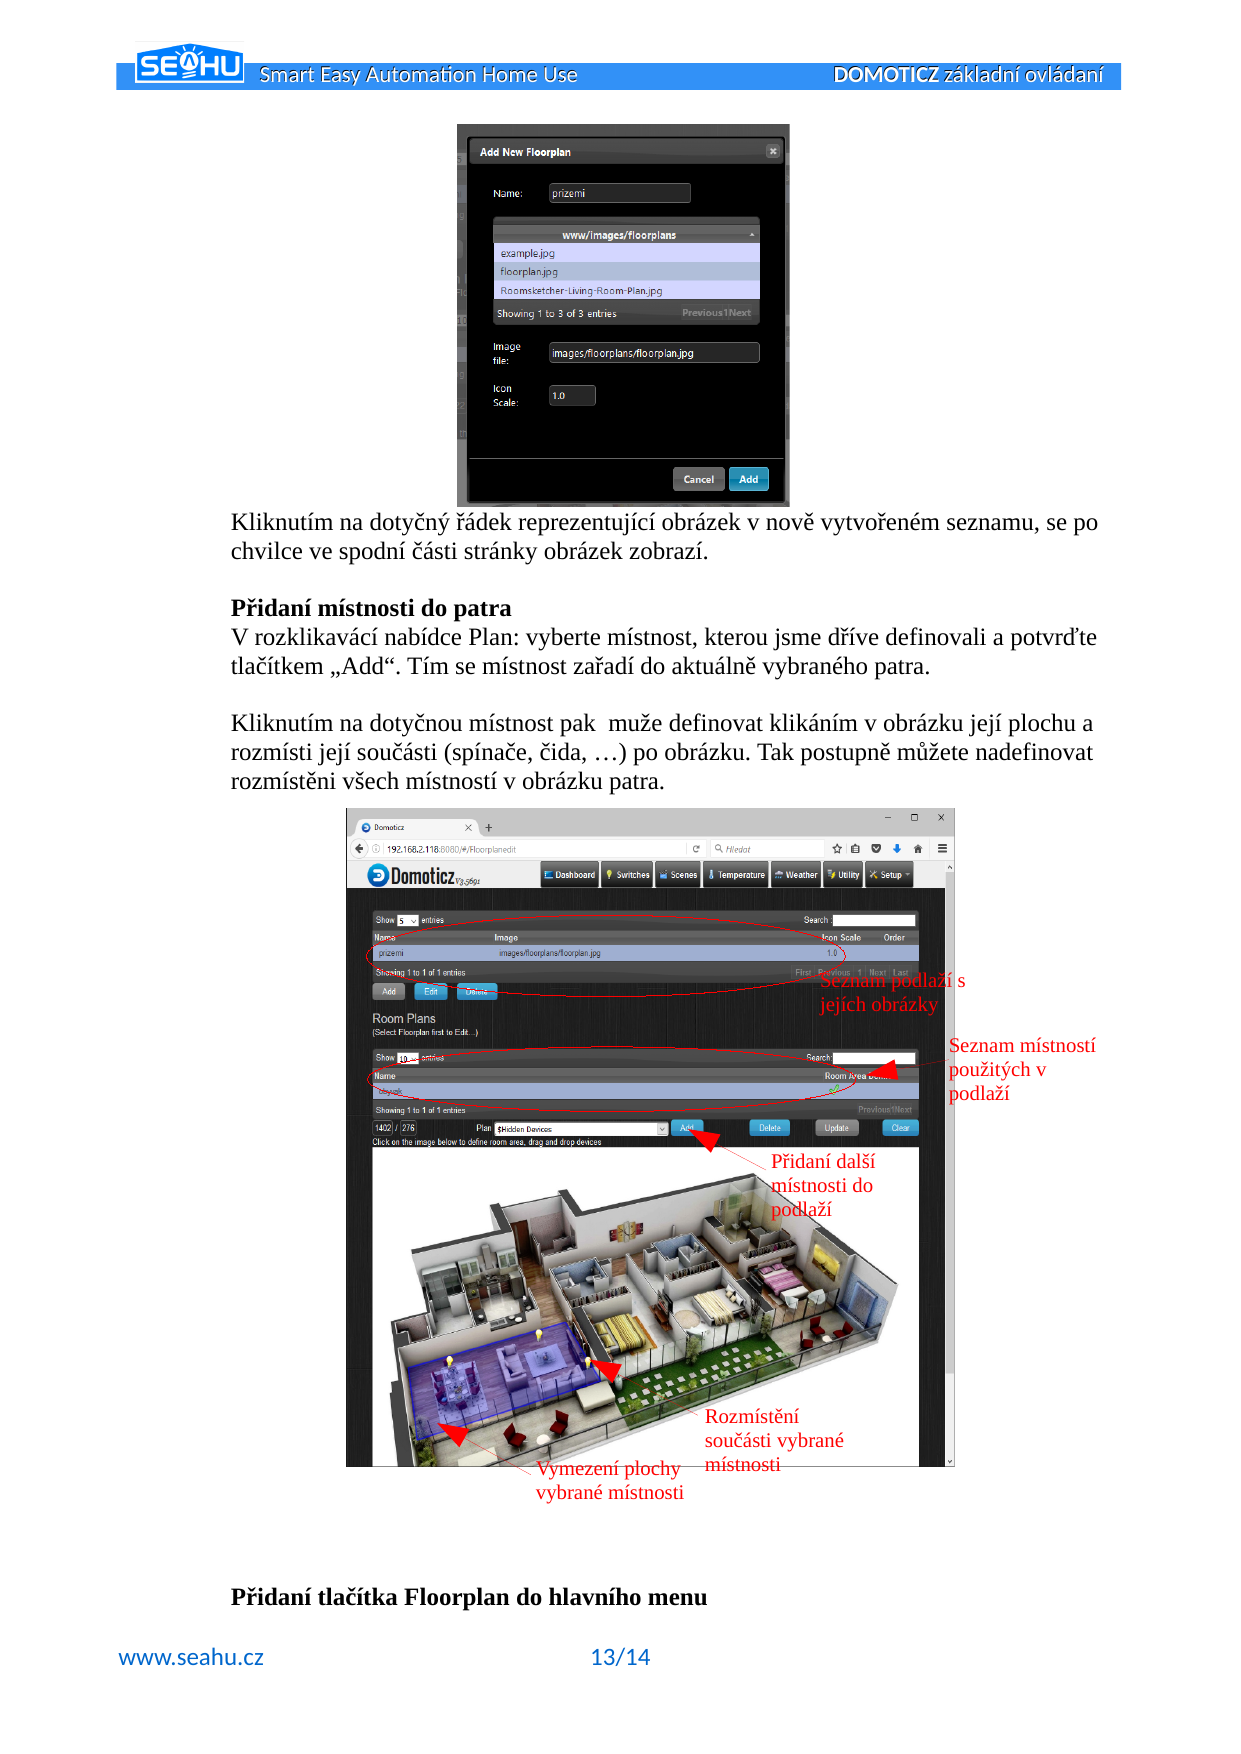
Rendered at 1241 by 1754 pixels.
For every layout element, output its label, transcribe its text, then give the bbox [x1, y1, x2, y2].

picture [135, 41, 245, 83]
list V rozklikavácí nabídce Plan: vyberte místnost, kterou jsme dříve definovali a potvrďte tlačítkem „Add“. Tím se místnost zařadí do aktuálně vybraného patra. [193, 622, 1122, 679]
list Kliknutím na dotyčnou místnost pak muže definovat klikáním v obrázku její plochu a rozmísti její součásti (spínače, čida, …) po obrázku. Tak postupně můžete nadefinovat rozmístěni všech místností v obrázku patra. [193, 708, 1122, 794]
list Přidaní místnosti do patra [193, 564, 1122, 622]
list Kliknutím na dotyčný řádek reprezentující obrázek v nově vytvořeném seznamu, se po chvilce ve spodní části stránky obrázek zobrazí. [193, 118, 1122, 564]
picture [346, 808, 955, 1467]
list Přidaní tlačítka Floorplan do hlavního menu [193, 1554, 1122, 1611]
picture [457, 124, 790, 507]
